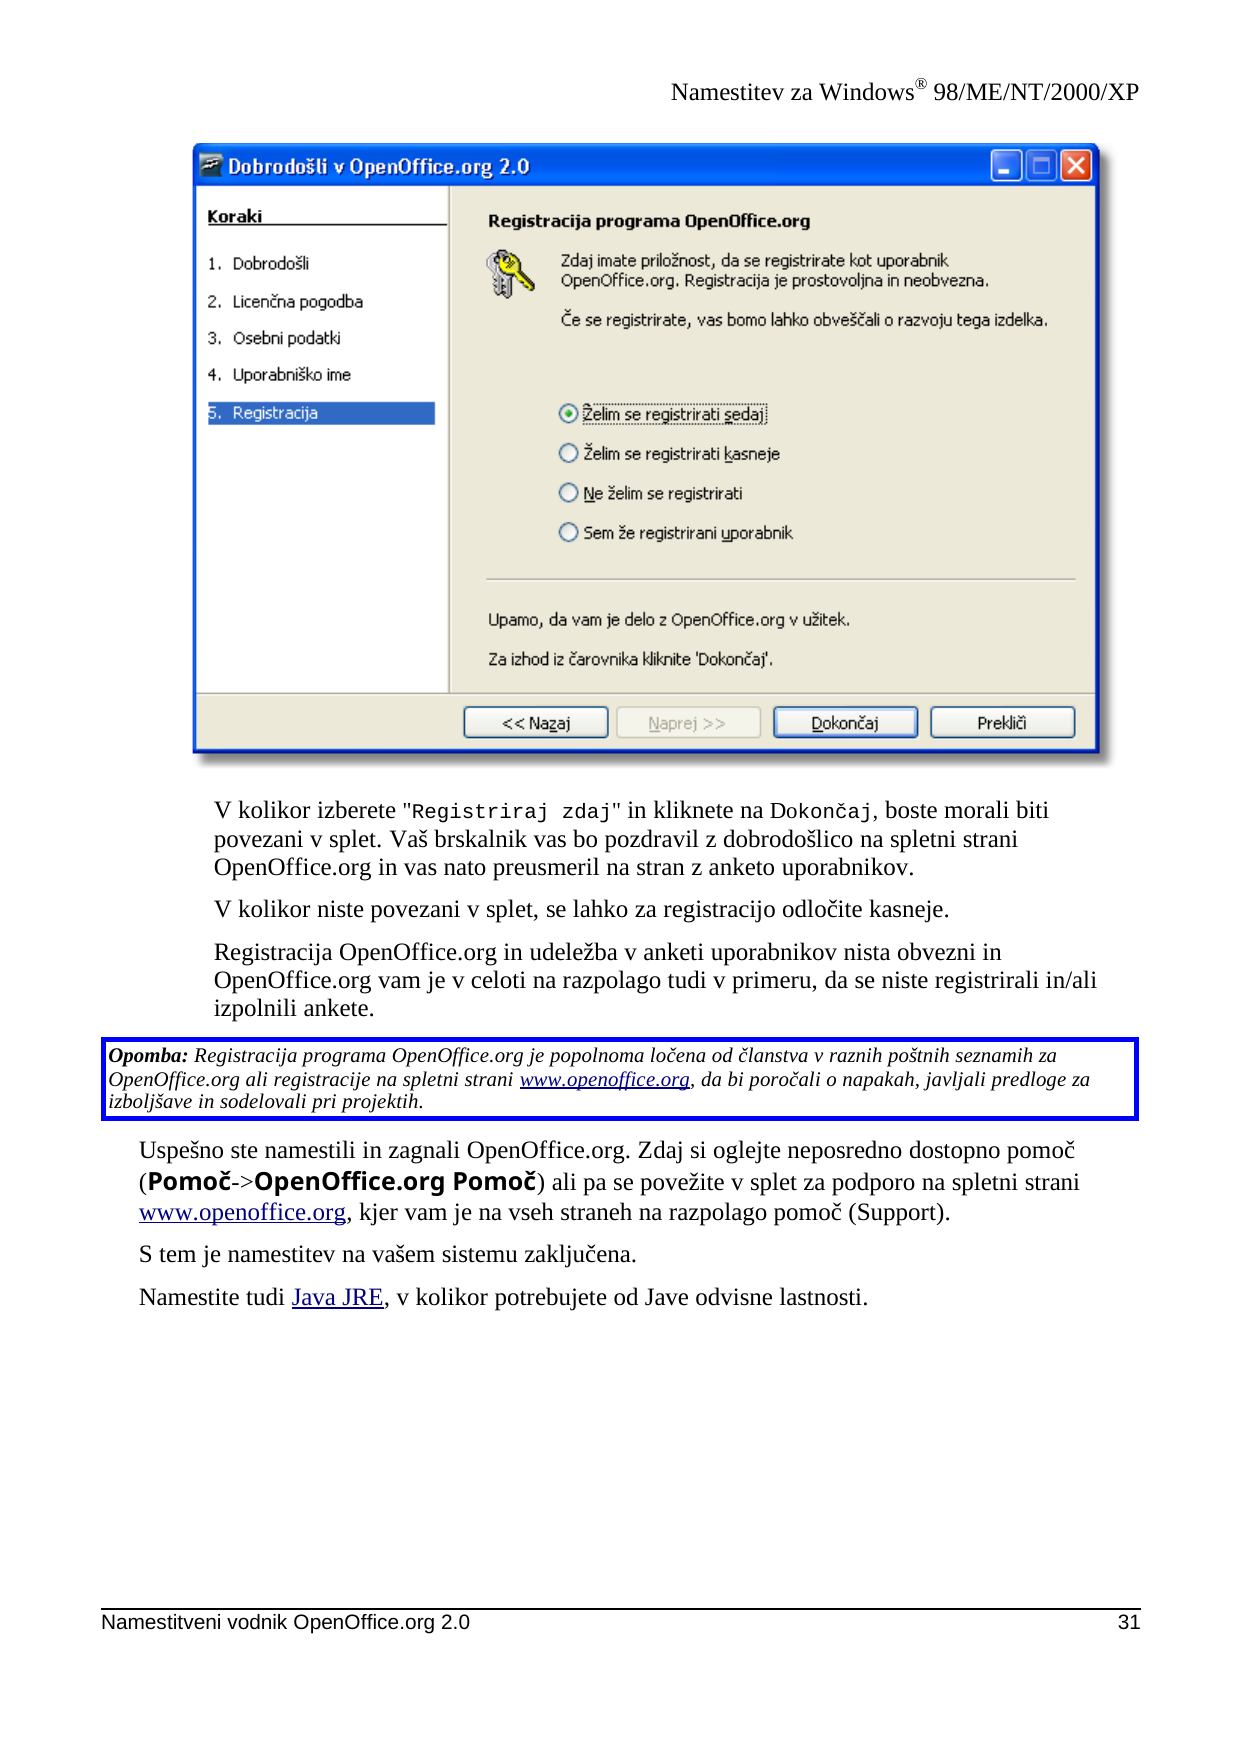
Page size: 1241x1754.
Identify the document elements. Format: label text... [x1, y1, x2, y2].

picture [192, 143, 1118, 772]
text Opomba: Registracija programa OpenOffice.org je popolnoma ločena od članstva v raznih poštnih seznamih za OpenOffice.org ali registracije na spletni strani www.openoffice.org, da bi poročali o napakah, javljali predloge za izboljšave in sodelovali pri projektih. [106, 1042, 1134, 1116]
text S tem je namestitev na vašem sistemu zaključena. [138, 1240, 1139, 1268]
text Uspešno ste namestili in zagnali OpenOffice.org. Zdaj si oglejte neposredno dostopno pomoč (Pomoč->OpenOffice.org Pomoč) ali pa se povežite v splet za podporo na spletni strani www.openoffice.org, kjer vam je na vseh straneh na razpolago pomoč (Support). [138, 1136, 1139, 1226]
text Registracija OpenOffice.org in udeležba v anketi uporabnikov nista obvezni in OpenOffice.org vam je v celoti na razpolago tudi v primeru, da se niste registrirali in/ali izpolnili ankete. [213, 938, 1139, 1022]
text Namestite tudi Java JRE, v kolikor potrebujete od Jave odvisne lastnosti. [138, 1283, 1139, 1311]
text V kolikor niste povezani v splet, se lahko za registracijo odločite kasneje. [213, 895, 1139, 923]
text V kolikor izberete "Registriraj zdaj" in kliknete na Dokončaj, boste morali biti povezani v splet. Vaš brskalnik vas bo pozdravil z dobrodošlico na spletni strani OpenOffice.org in vas nato preusmeril na stran z anketo uporabnikov. [213, 796, 1139, 881]
